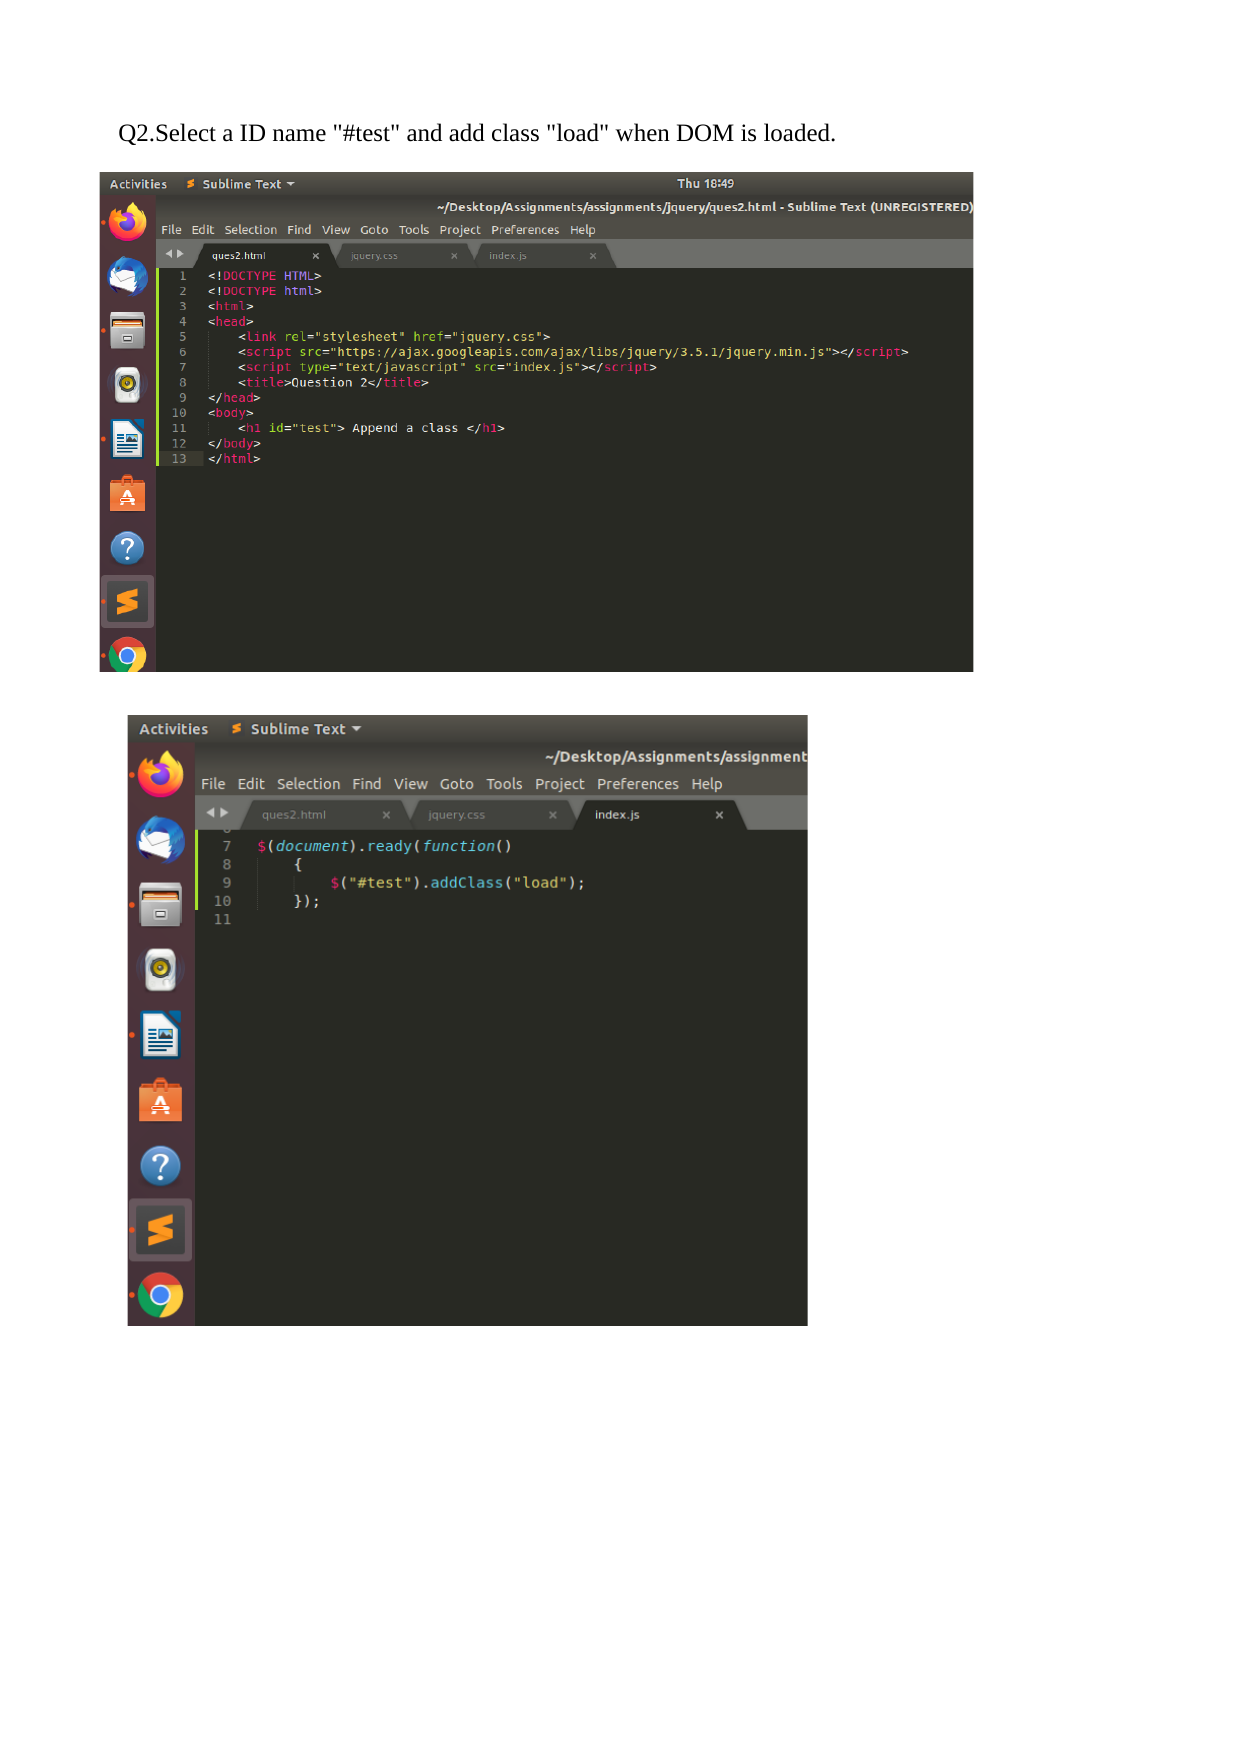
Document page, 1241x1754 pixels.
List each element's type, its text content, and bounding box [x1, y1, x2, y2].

text Q2.Select a ID name "#test" and add class "load" when DOM is loaded. [118, 118, 1122, 147]
picture [99, 172, 974, 672]
